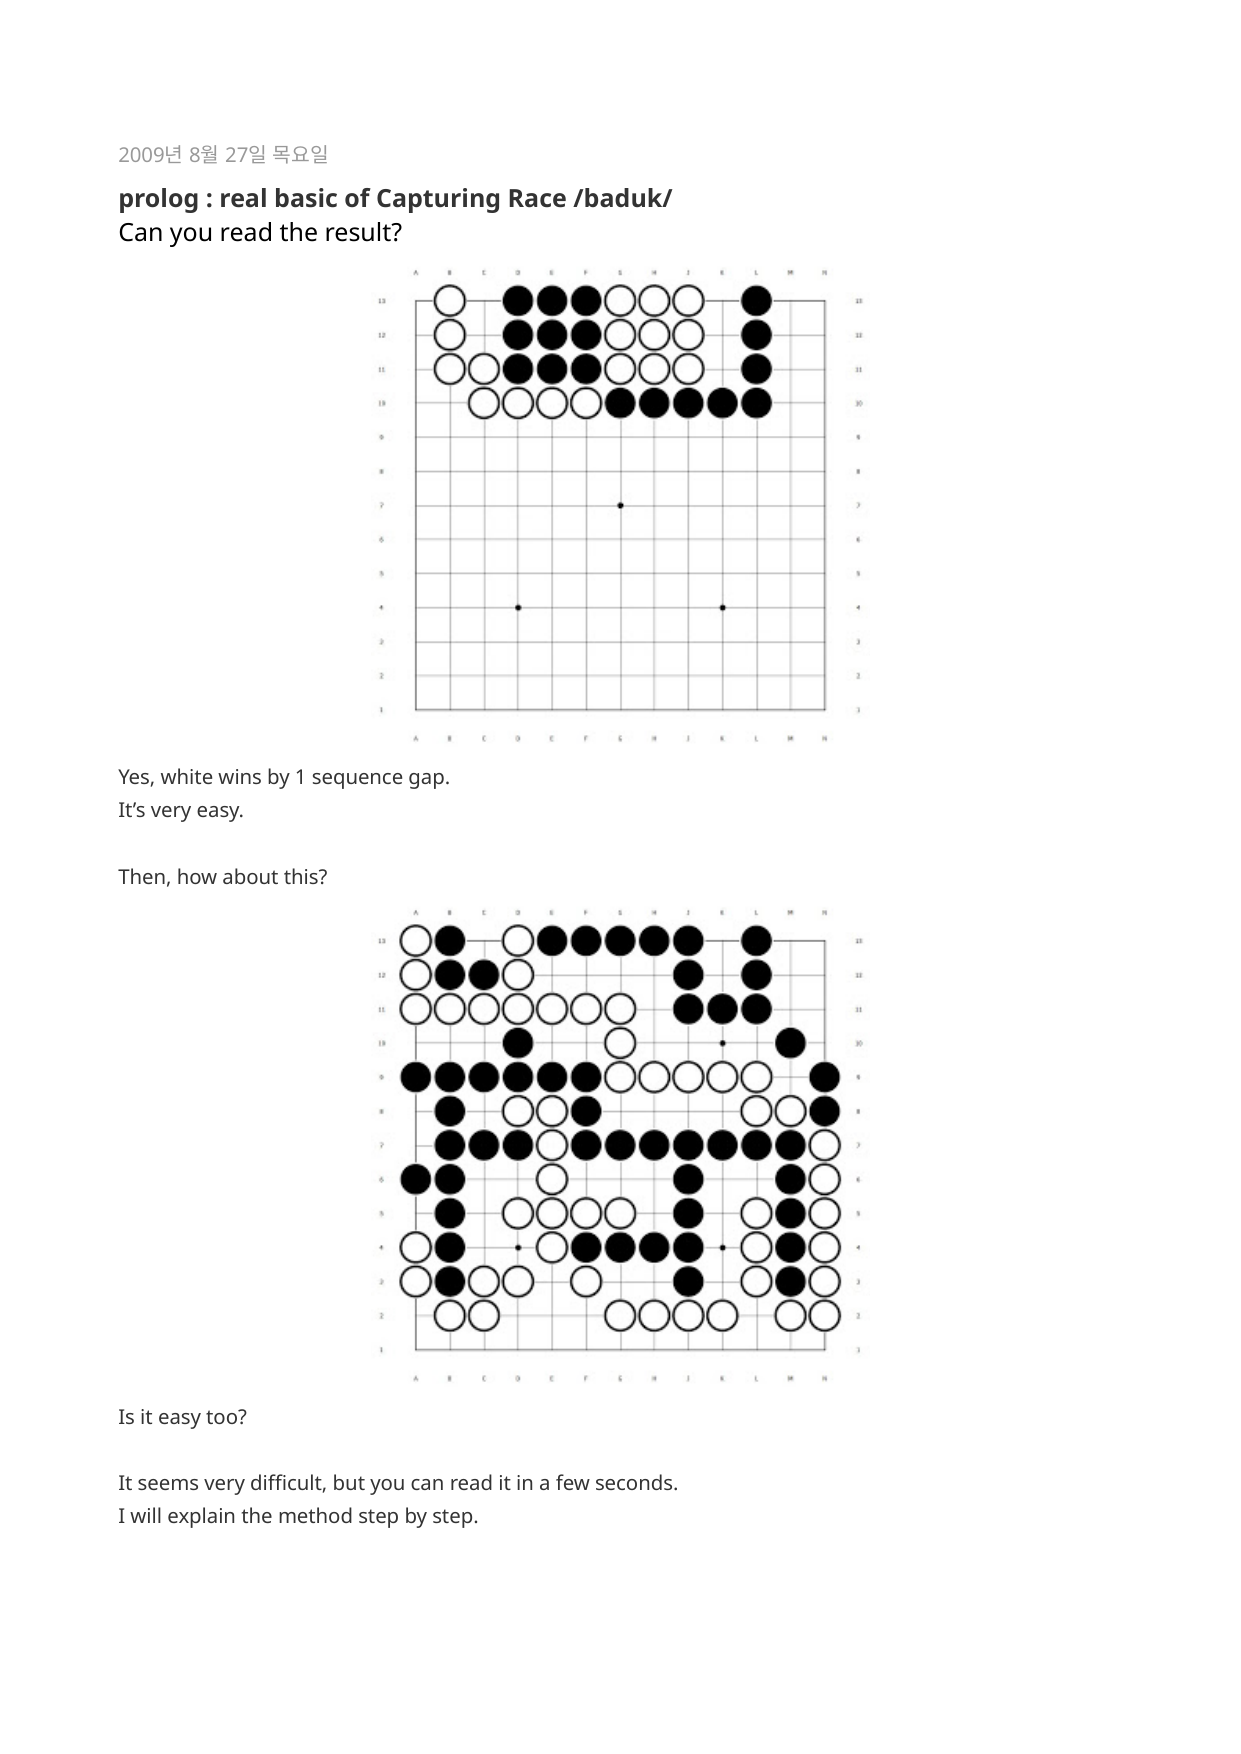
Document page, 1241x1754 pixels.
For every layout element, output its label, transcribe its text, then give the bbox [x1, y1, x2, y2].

subtitle prolog : real basic of Capturing Race /baduk/ [118, 181, 1122, 215]
subtitle 2009년 8월 27일 목요일 [118, 139, 1122, 168]
text It seems very difficult, but you can read it in a few seconds. I will explain the method step by step. [118, 1436, 1122, 1530]
picture [371, 897, 870, 1395]
text Is it easy too? [118, 1402, 1122, 1430]
text Can you read the result? [118, 215, 1122, 249]
picture [371, 257, 870, 756]
text Yes, white wins by 1 sequence gap. It’s very easy. Then, how about this? [118, 763, 1122, 890]
